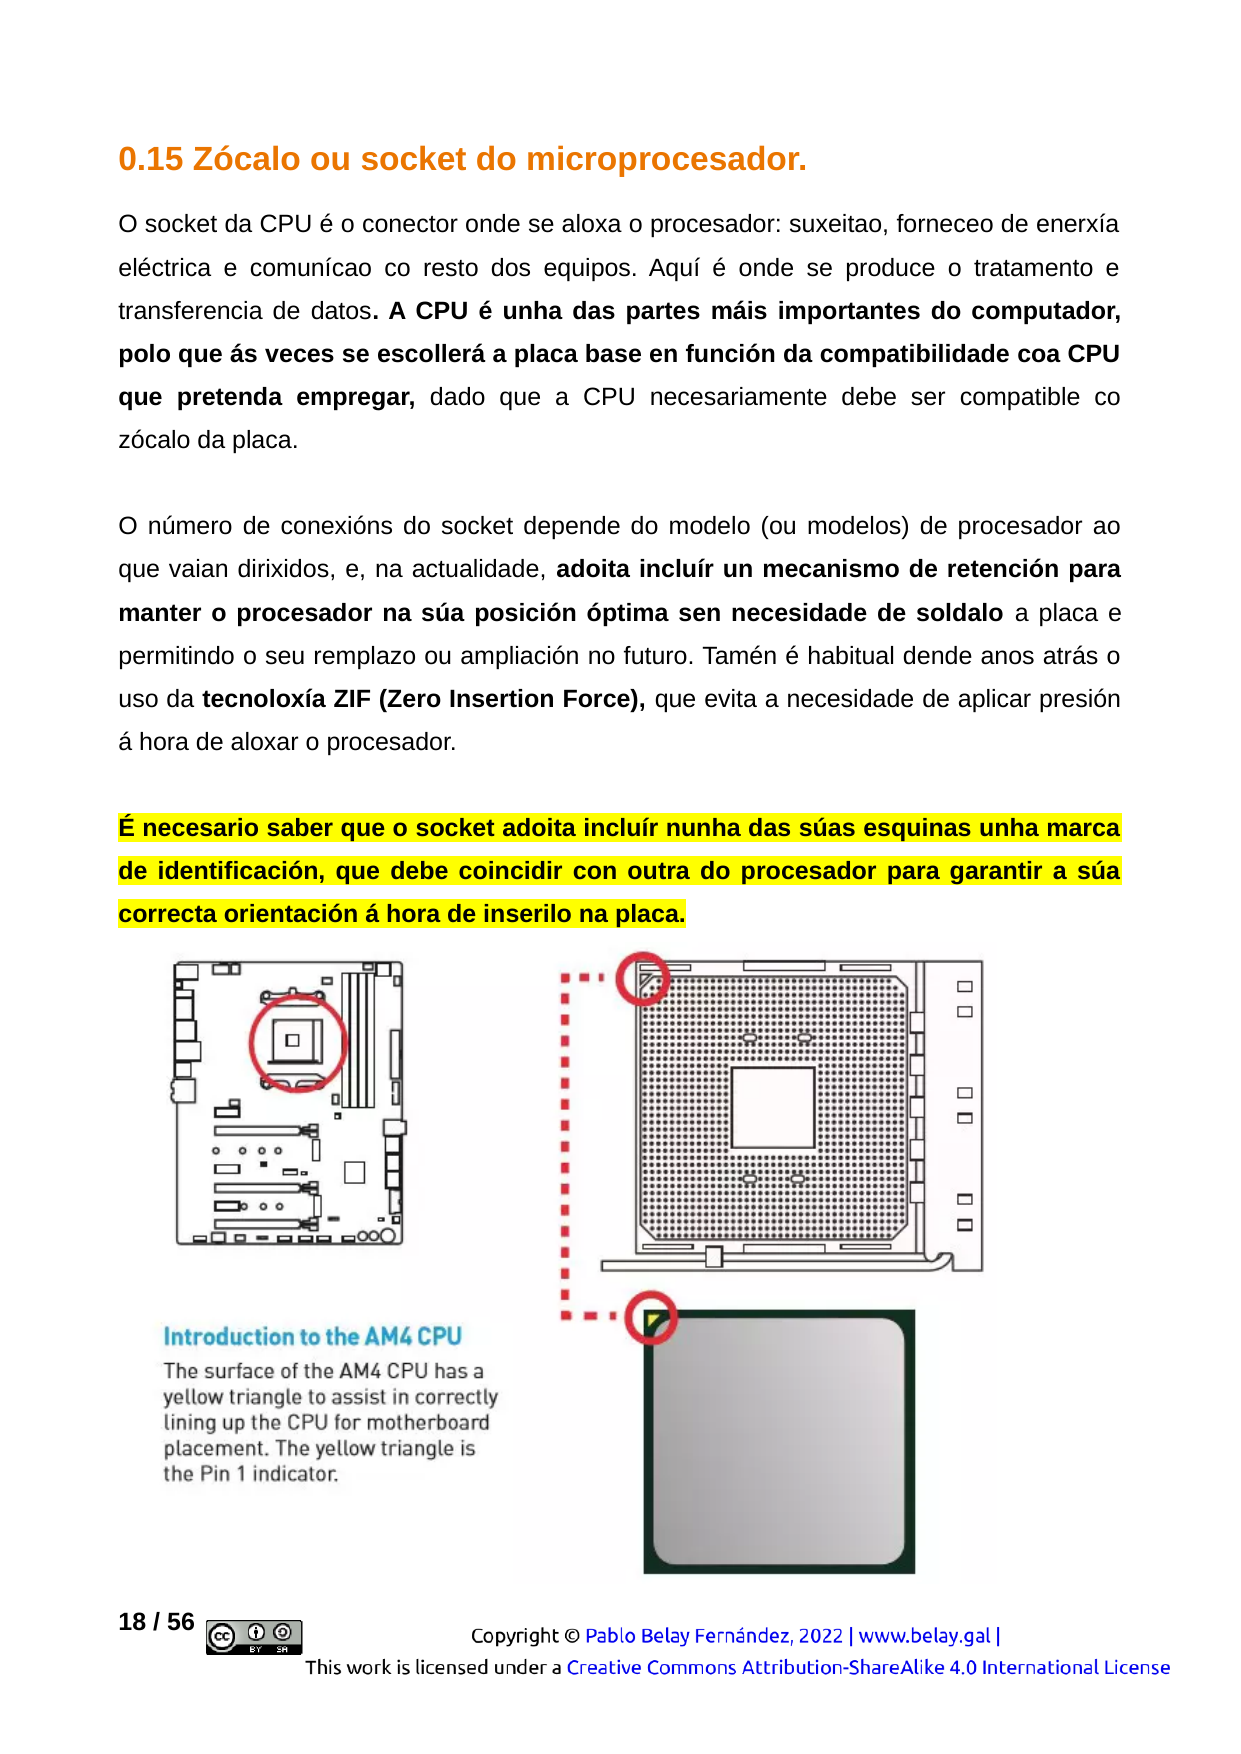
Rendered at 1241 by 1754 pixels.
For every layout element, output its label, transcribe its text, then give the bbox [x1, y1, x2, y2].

text O socket da CPU é o conector onde se aloxa o procesador: suxeitao, forneceo de enerxía eléctrica e comunícao co resto dos equipos. Aquí é onde se produce o tratamento e transferencia de datos. A CPU é unha das partes máis importantes do computador, polo que ás veces se escollerá a placa base en función da compatibilidade coa CPU que pretenda empregar, dado que a CPU necesariamente debe ser compatible co zócalo da placa. [118, 209, 1122, 454]
subtitle 0.15 Zócalo ou socket do microprocesador. [118, 139, 1122, 178]
picture [133, 942, 998, 1584]
text É necesario saber que o socket adoita incluír nunha das súas esquinas unha marca de identificación, que debe coincidir con outra do procesador para garantir a súa correcta orientación á hora de inserilo na placa. [118, 813, 1122, 928]
picture [200, 1604, 1205, 1690]
text O número de conexións do socket depende do modelo (ou modelos) de procesador ao que vaian dirixidos, e, na actualidade, adoita incluír un mecanismo de retención para manter o procesador na súa posición óptima sen necesidade de soldalo a placa e permitindo o seu remplazo ou ampliación no futuro. Tamén é habitual dende anos atrás o uso da tecnoloxía ZIF (Zero Insertion Force), que evita a necesidade de aplicar presión á hora de aloxar o procesador. [118, 511, 1122, 756]
